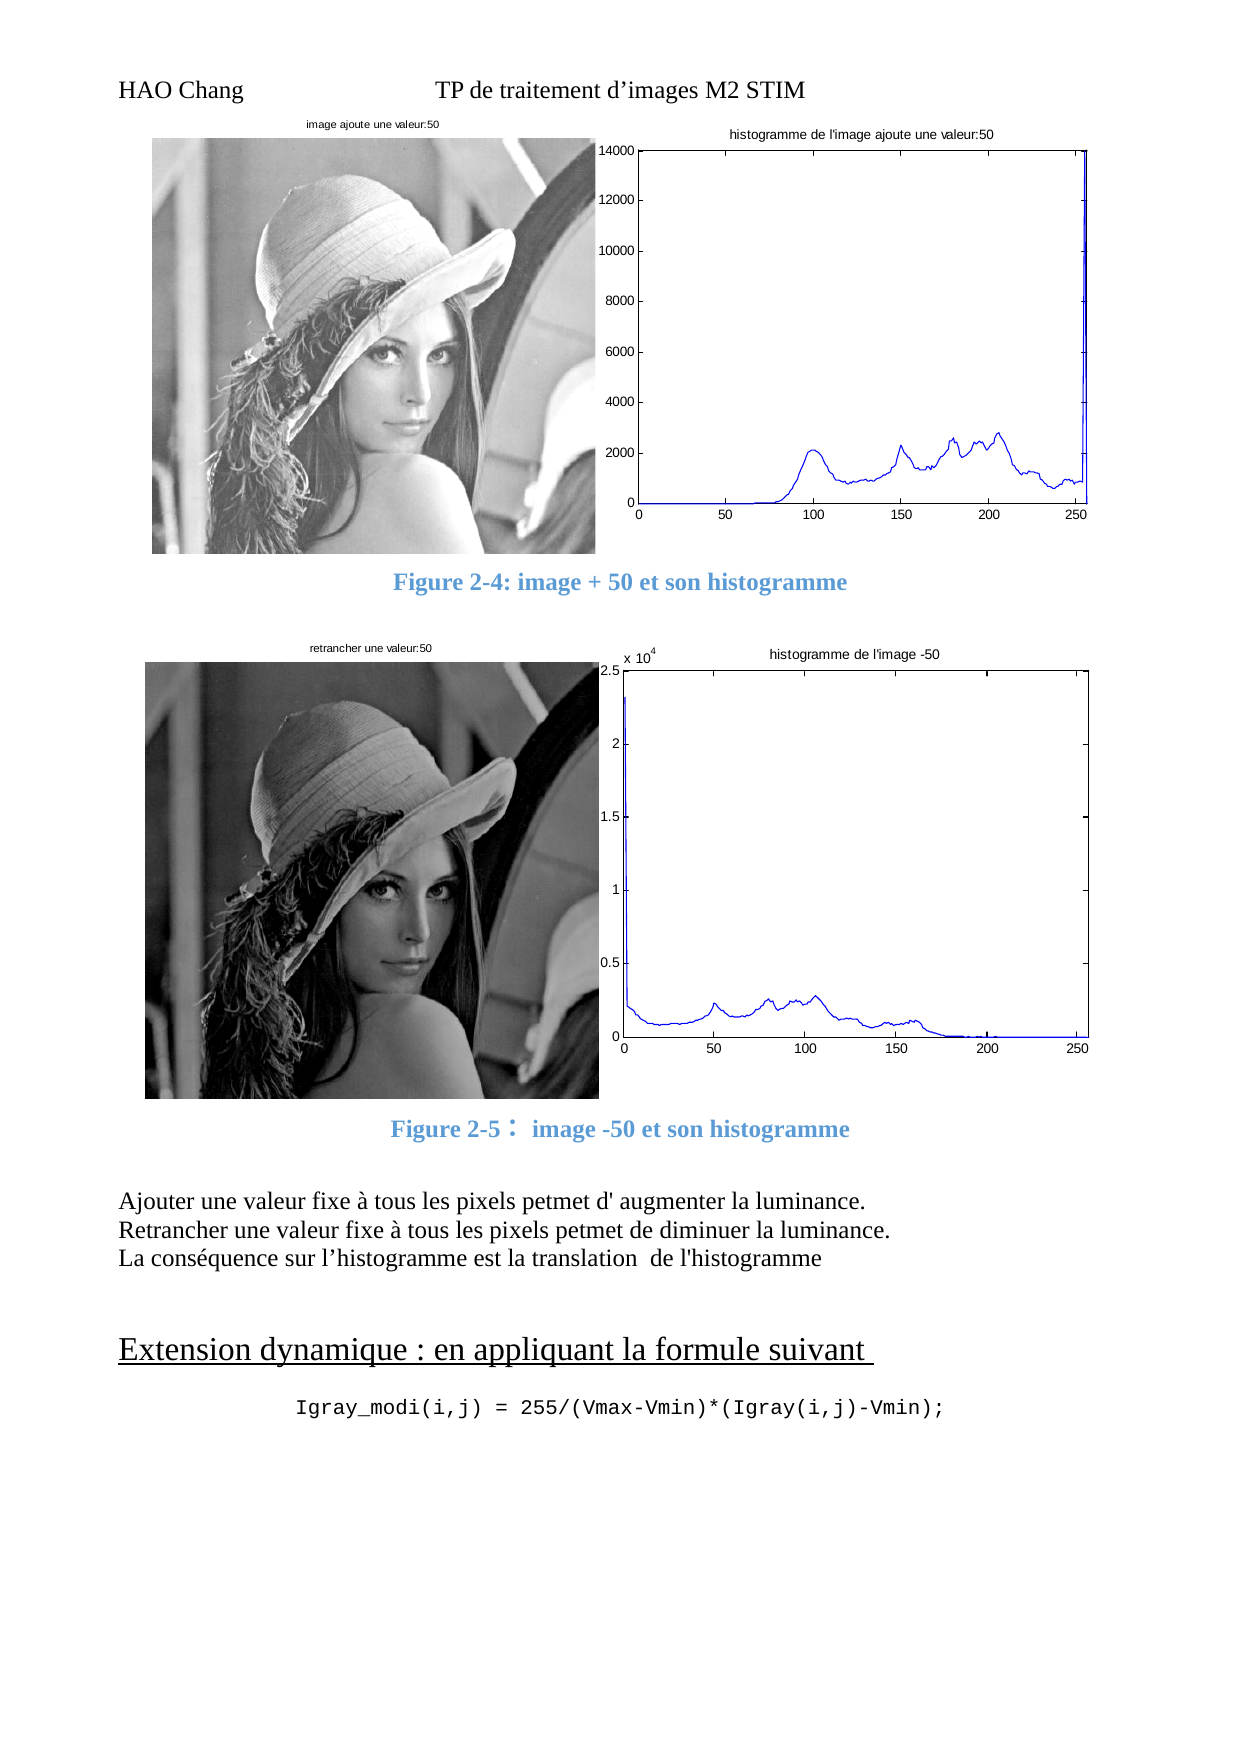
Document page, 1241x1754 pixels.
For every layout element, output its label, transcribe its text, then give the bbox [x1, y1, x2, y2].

text Figure 2-4: image + 50 et son histogramme [118, 567, 1122, 596]
text Figure 2-5： image -50 et son histogramme [118, 1111, 1122, 1145]
text Ajouter une valeur fixe à tous les pixels petmet d' augmenter la luminance. [118, 1186, 1122, 1215]
text Extension dynamique : en appliquant la formule suivant [118, 1330, 1122, 1368]
text Retrancher une valeur fixe à tous les pixels petmet de diminuer la luminance. [118, 1215, 1122, 1243]
text Igray_modi(i,j) = 255/(Vmax-Vmin)*(Igray(i,j)-Vmin); [118, 1397, 1122, 1420]
text La conséquence sur l’histogramme est la translation de l'histogramme [118, 1243, 1122, 1272]
